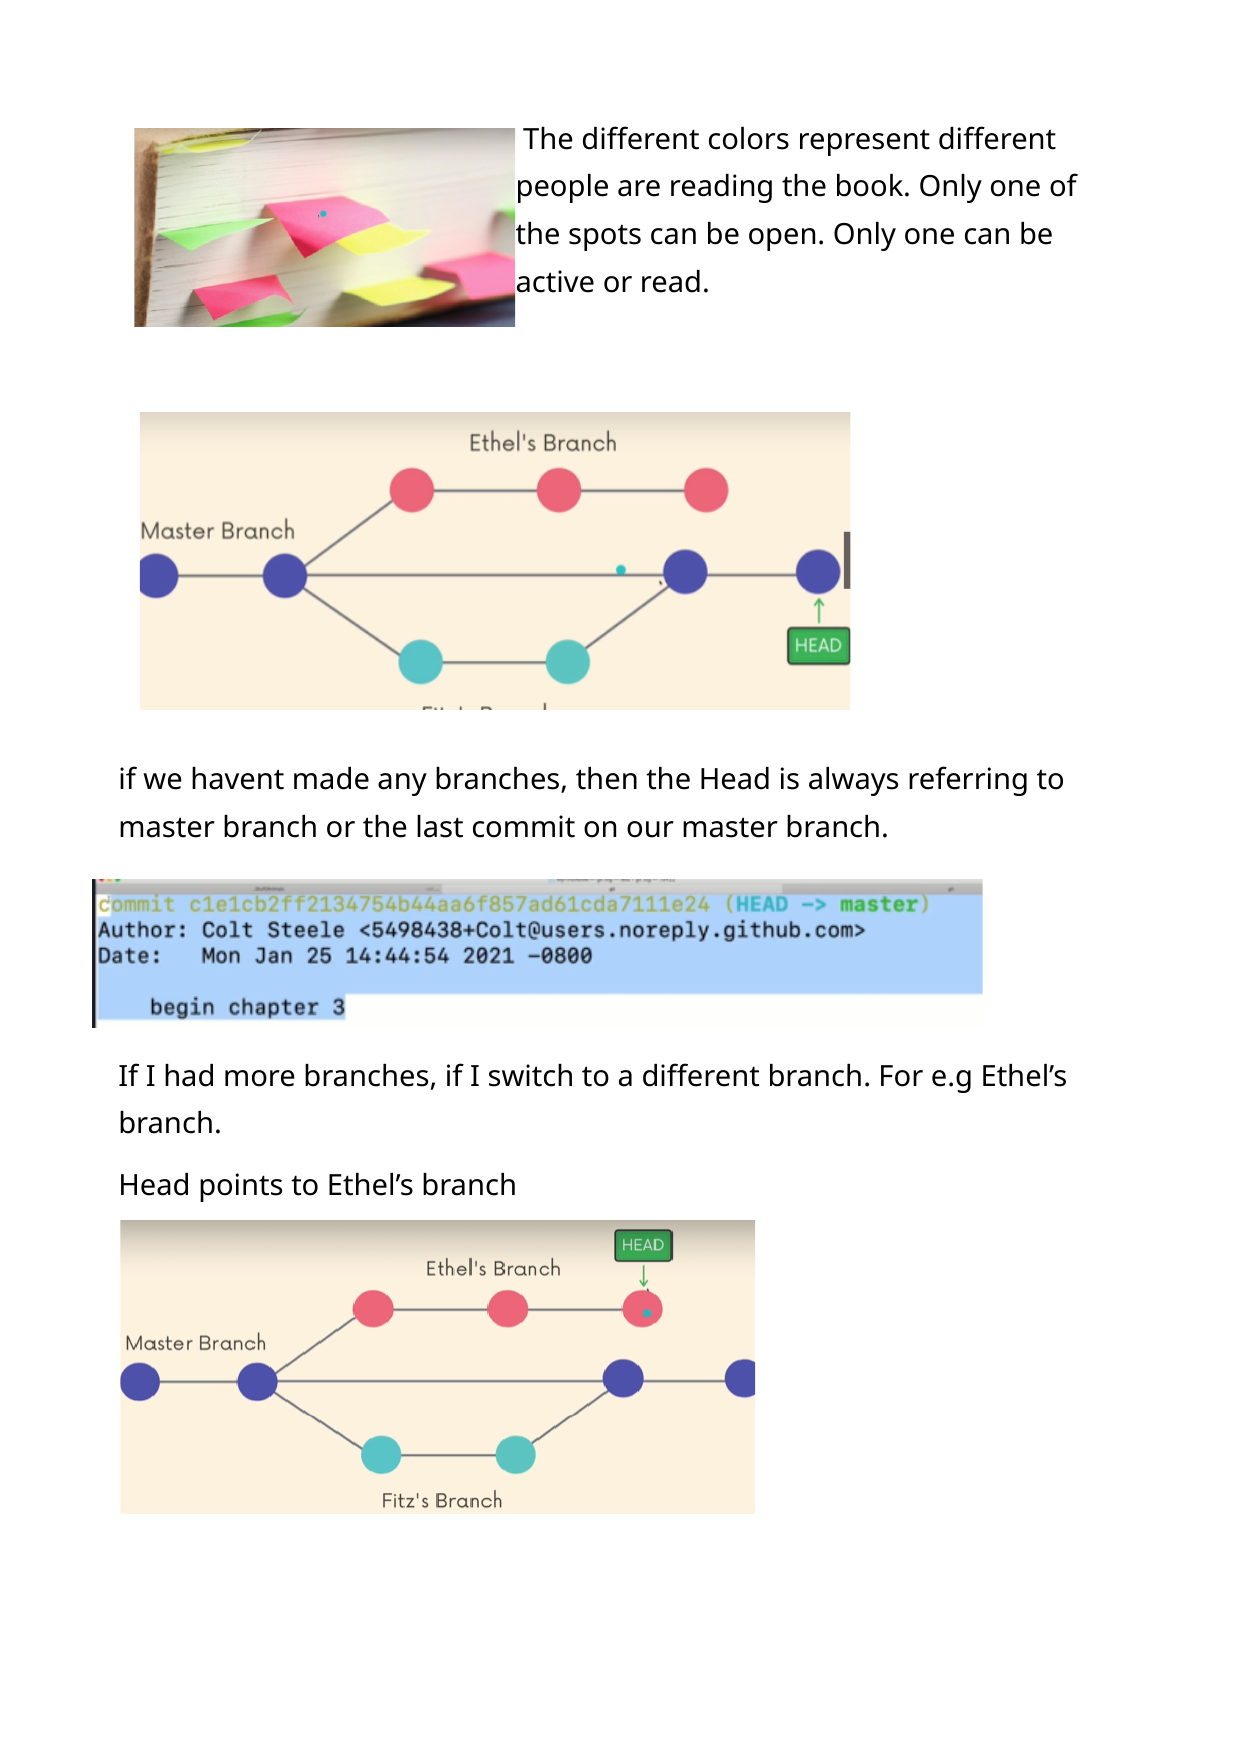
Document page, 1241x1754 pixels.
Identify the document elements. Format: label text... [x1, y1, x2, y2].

picture [134, 128, 516, 327]
picture [139, 412, 851, 710]
text if we havent made any branches, then the Head is always referring to master branch or the last commit on our master branch. [118, 758, 1122, 846]
text The different colors represent different people are reading the book. Only one of the spots can be open. Only one can be active or read. [118, 118, 1122, 301]
picture [92, 879, 983, 1028]
text If I had more branches, if I switch to a different branch. For e.g Ethel’s branch. [118, 1055, 1122, 1142]
picture [120, 1220, 756, 1514]
text Head points to Ethel’s branch [118, 1164, 1122, 1204]
